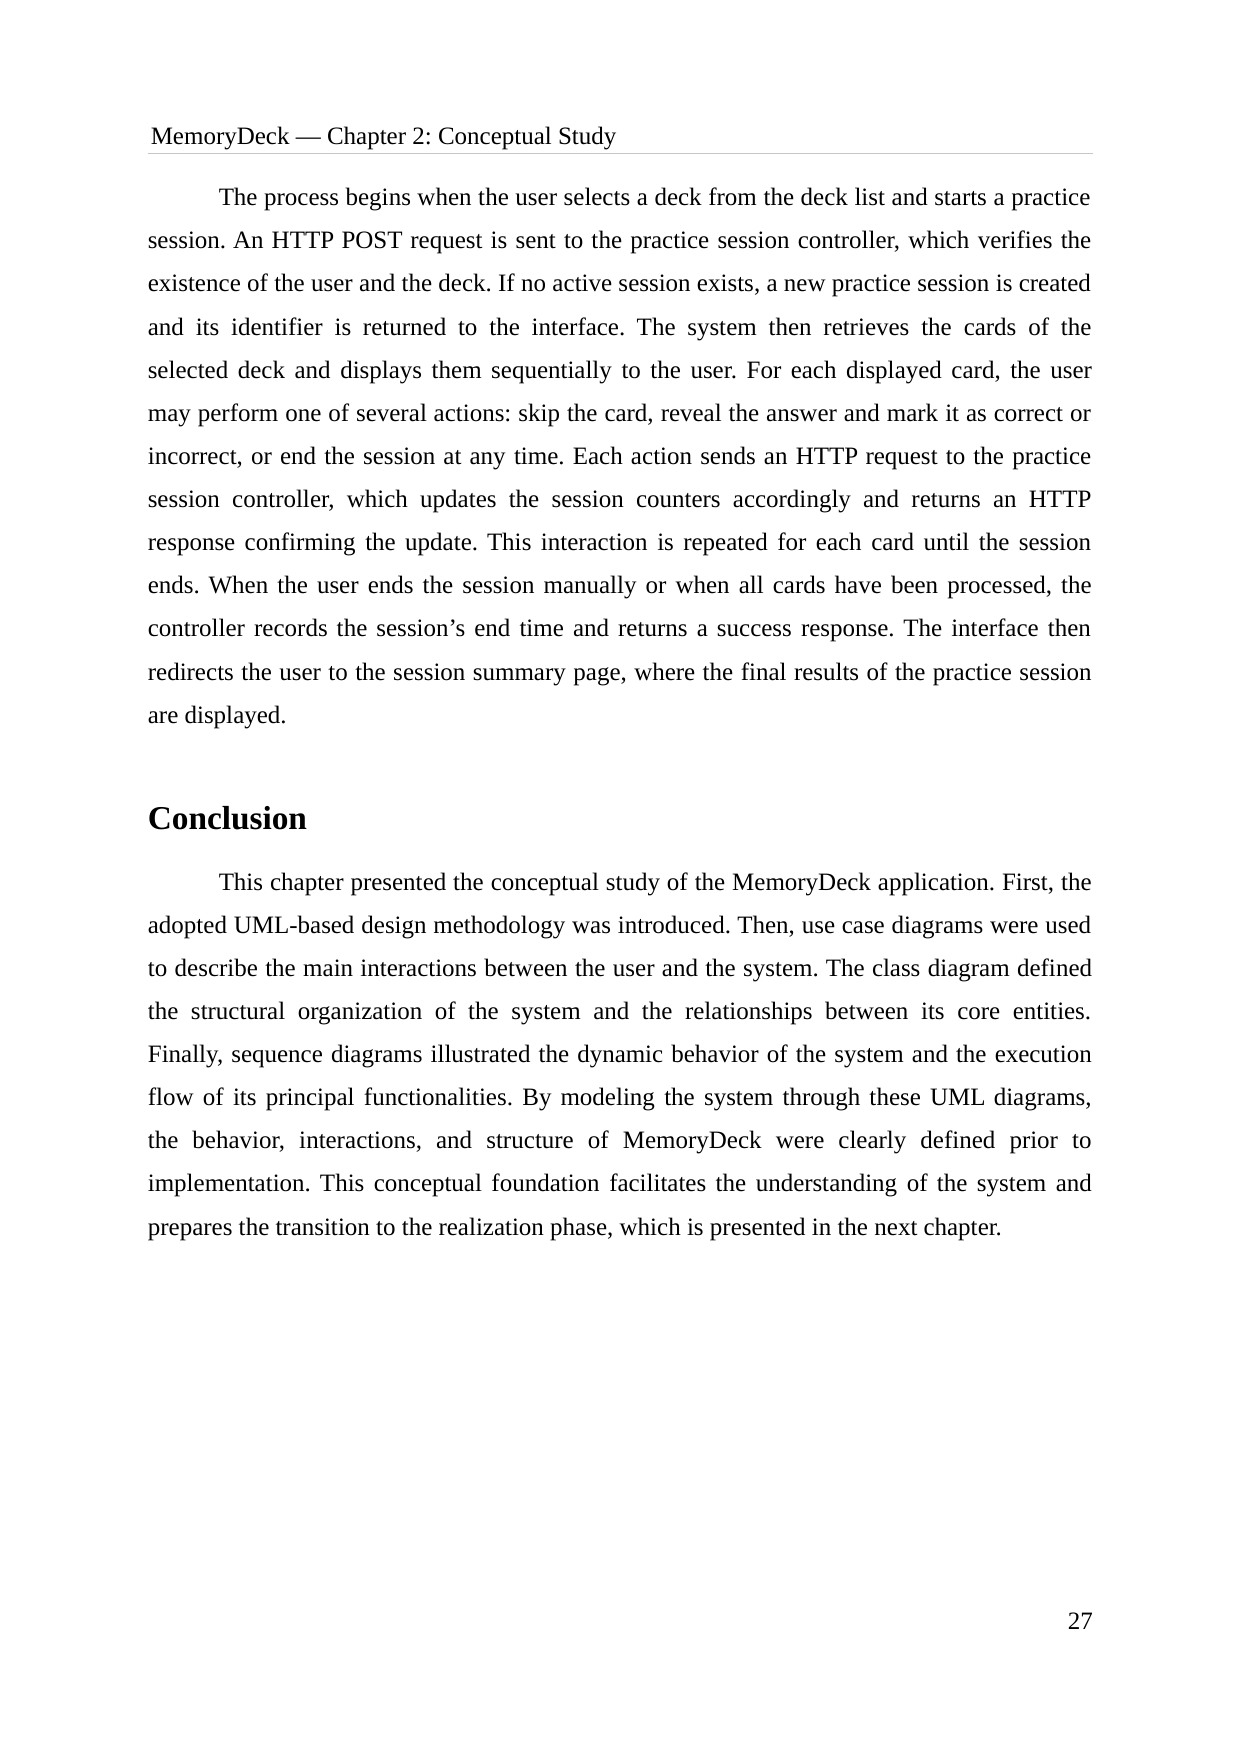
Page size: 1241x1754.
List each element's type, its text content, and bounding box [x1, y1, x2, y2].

text This chapter presented the conceptual study of the MemoryDeck application. First, the adopted UML-based design methodology was introduced. Then, use case diagrams were used to describe the main interactions between the user and the system. The class diagram defined the structural organization of the system and the relationships between its core entities. Finally, sequence diagrams illustrated the dynamic behavior of the system and the execution flow of its principal functionalities. By modeling the system through these UML diagrams, the behavior, interactions, and structure of MemoryDeck were clearly defined prior to implementation. This conceptual foundation facilitates the understanding of the system and prepares the transition to the realization phase, which is presented in the next chapter. [148, 867, 1093, 1240]
text The process begins when the user selects a deck from the deck list and starts a practice session. An HTTP POST request is sent to the practice session controller, which verifies the existence of the user and the deck. If no active session exists, a new practice session is created and its identifier is returned to the interface. The system then retrieves the cards of the selected deck and displays them sequentially to the user. For each displayed card, the user may perform one of several actions: skip the card, reveal the answer and mark it as correct or incorrect, or end the session at any time. Each action sends an HTTP request to the practice session controller, which updates the session counters accordingly and returns an HTTP response confirming the update. This interaction is repeated for each card until the session ends. When the user ends the session manually or when all cards have been processed, the controller records the session’s end time and returns a success response. The interface then redirects the user to the session summary page, where the final results of the practice session are displayed. [148, 182, 1093, 728]
subtitle Conclusion [148, 798, 1093, 836]
